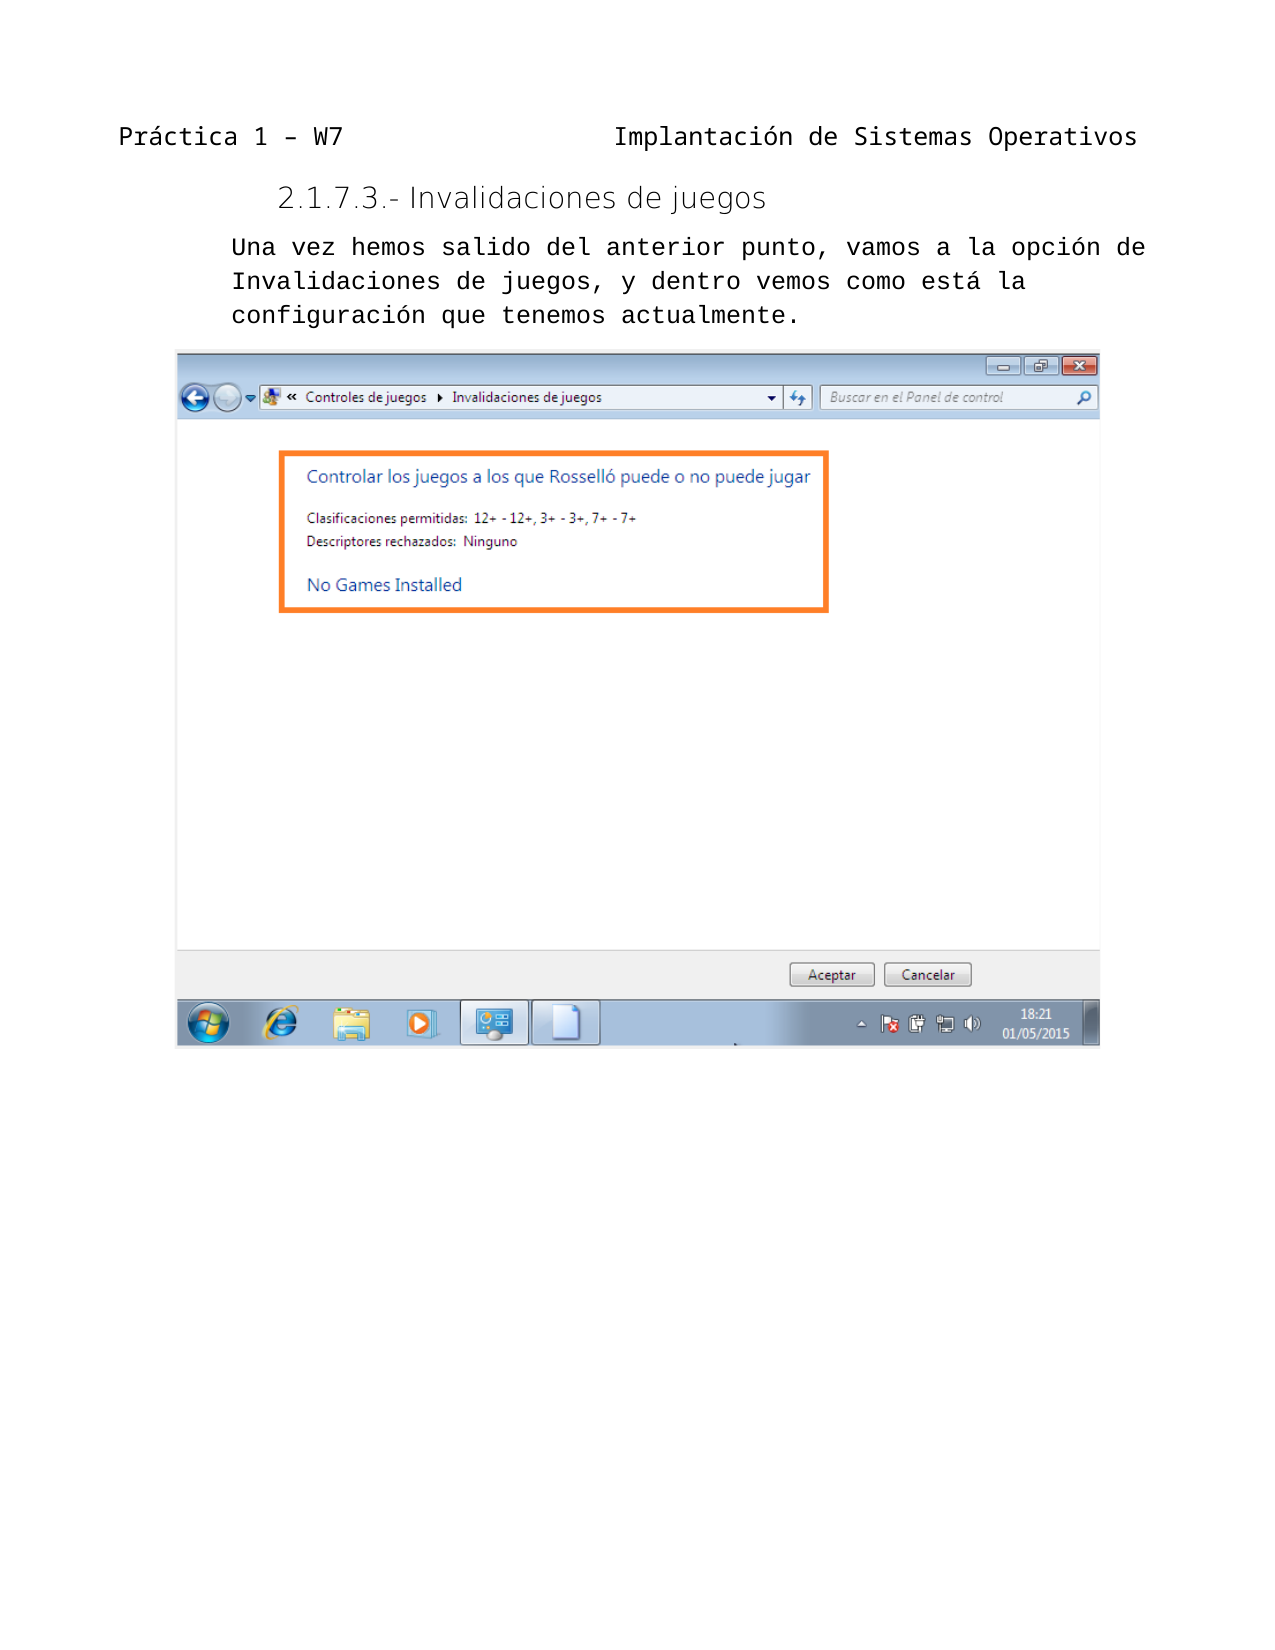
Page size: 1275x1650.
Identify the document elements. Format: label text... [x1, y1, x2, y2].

picture [174, 349, 1101, 1049]
list Invalidaciones de juegos [268, 182, 1157, 216]
text Una vez hemos salido del anterior punto, vamos a la opción de Invalidaciones de juegos, y dentro vemos como está la configuración que tenemos actualmente. [231, 235, 1157, 331]
